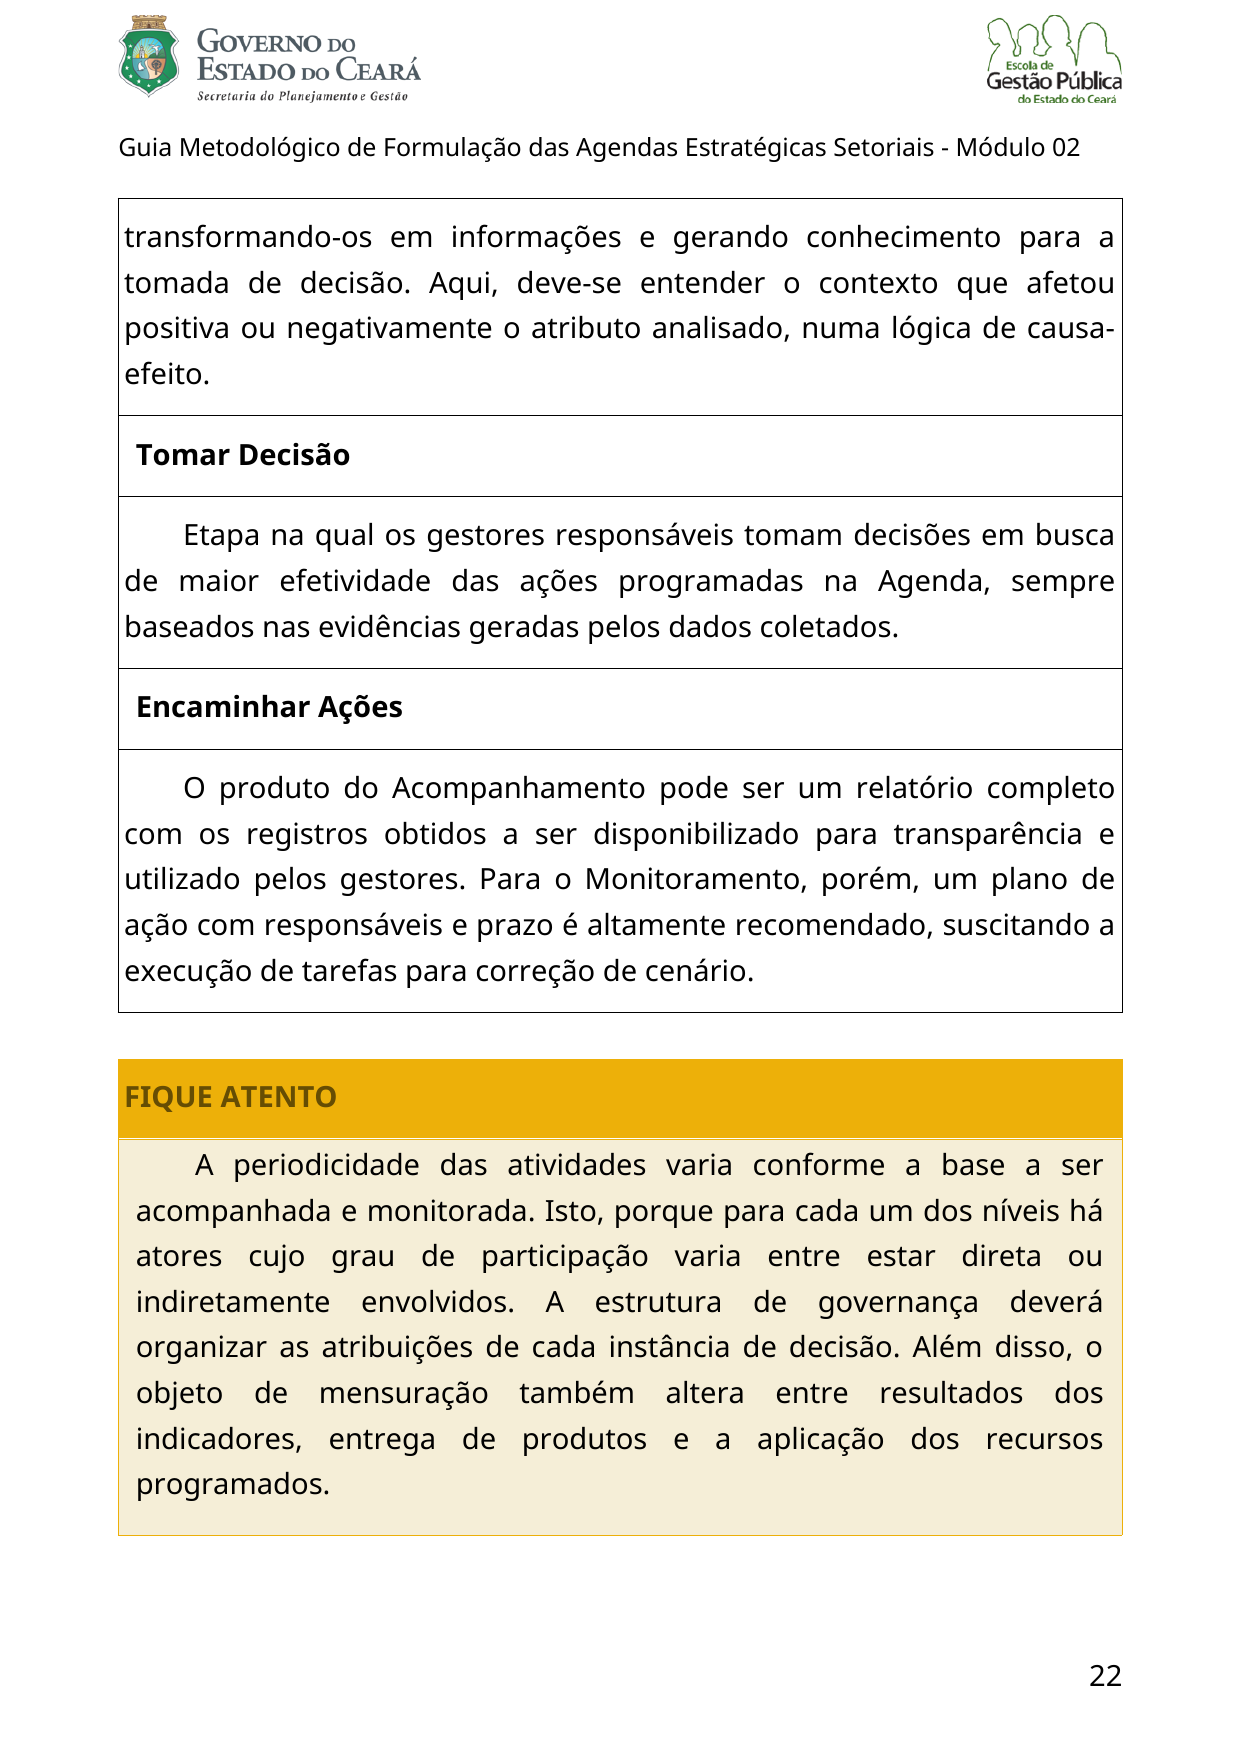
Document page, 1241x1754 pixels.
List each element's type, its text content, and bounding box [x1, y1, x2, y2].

table_cell Etapa na qual os gestores responsáveis tomam decisões em busca de maior efetividade das ações programadas na Agenda, sempre baseados nas evidências geradas pelos dados coletados. [119, 497, 1122, 668]
table_cell Tomar Decisão [119, 416, 1122, 496]
table_cell O produto do Acompanhamento pode ser um relatório completo com os registros obtidos a ser disponibilizado para transparência e utilizado pelos gestores. Para o Monitoramento, porém, um plano de ação com responsáveis e prazo é altamente recomendado, suscitando a execução de tarefas para correção de cenário. [119, 750, 1122, 1012]
table_cell transformando-os em informações e gerando conhecimento para a tomada de decisão. Aqui, deve-se entender o contexto que afetou positiva ou negativamente o atributo analisado, numa lógica de causa-efeito. [119, 199, 1122, 415]
picture [118, 15, 1122, 103]
table_header FIQUE ATENTO [119, 1060, 1122, 1138]
table_cell Encaminhar Ações [119, 669, 1122, 749]
table_cell A periodicidade das atividades varia conforme a base a ser acompanhada e monitorada. Isto, porque para cada um dos níveis há atores cujo grau de participação varia entre estar direta ou indiretamente envolvidos. A estrutura de governança deverá organizar as atribuições de cada instância de decisão. Além disso, o objeto de mensuração também altera entre resultados dos indicadores, entrega de produtos e a aplicação dos recursos programados. [119, 1140, 1122, 1535]
